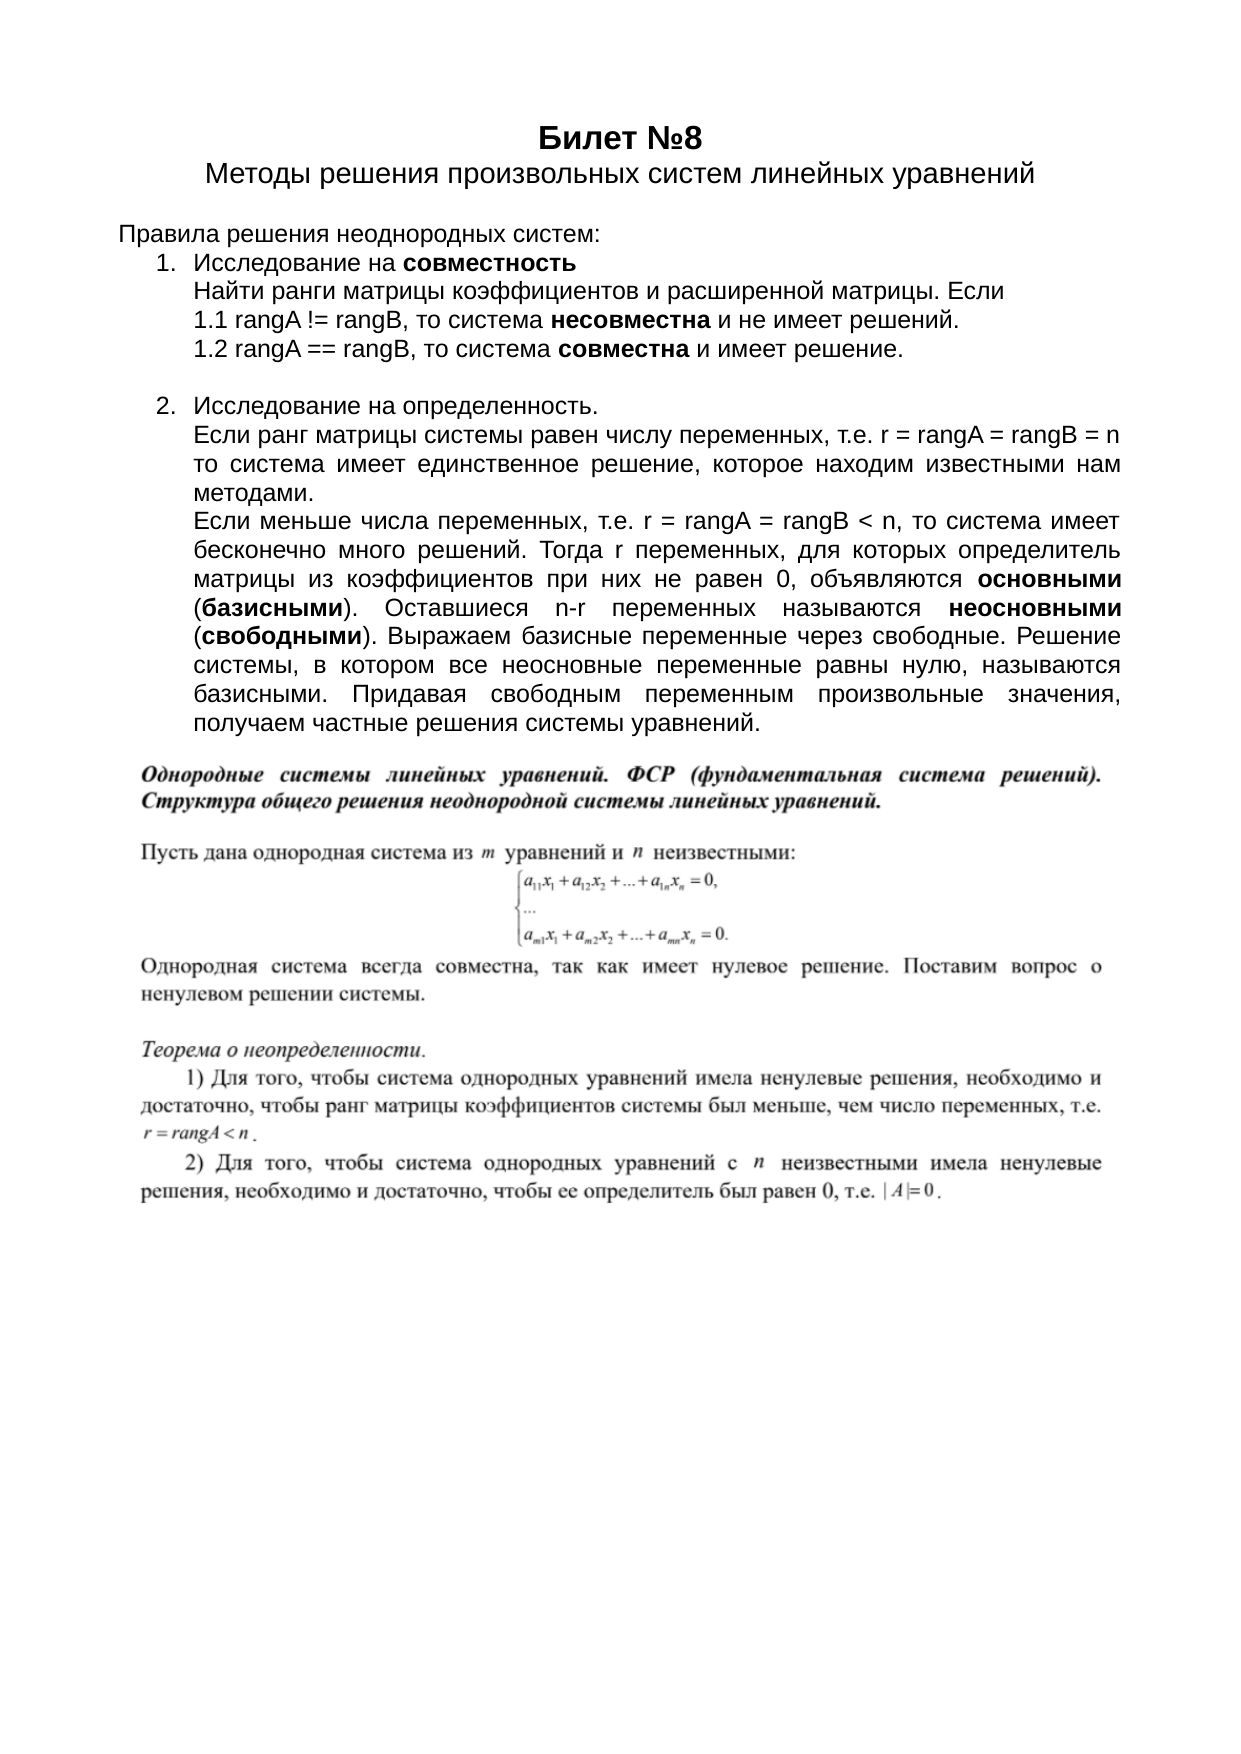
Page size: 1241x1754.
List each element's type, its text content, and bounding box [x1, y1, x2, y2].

text Правила решения неоднородных систем: [118, 219, 1122, 248]
list 1.1 rangA != rangB, то система несовместна и не имеет решений. [156, 305, 1122, 334]
picture [138, 762, 1103, 1205]
list Исследование на определенность. [156, 391, 1122, 420]
list 1.2 rangA == rangB, то система совместна и имеет решение. [156, 334, 1122, 363]
list Если меньше числа переменных, т.е. r = rangA = rangB < n, то система имеет бесконечно много решений. Тогда r переменных, для которых определитель матрицы из коэффициентов при них не равен 0, объявляются основными (базисными). Оставшиеся n-r переменных называются неосновными (свободными). Выражаем базисные переменные через свободные. Решение системы, в котором все неосновные переменные равны нулю, называются базисными. Придавая свободным переменным произвольные значения, получаем частные решения системы уравнений. [156, 506, 1122, 736]
text Методы решения произвольных систем линейных уравнений [118, 157, 1122, 190]
list Найти ранги матрицы коэффициентов и расширенной матрицы. Если [156, 276, 1122, 305]
list Если ранг матрицы системы равен числу переменных, т.е. r = rangA = rangB = n то система имеет единственное решение, которое находим известными нам методами. [156, 420, 1122, 506]
list Исследование на совместность [156, 248, 1122, 276]
text Билет №8 [118, 118, 1122, 157]
